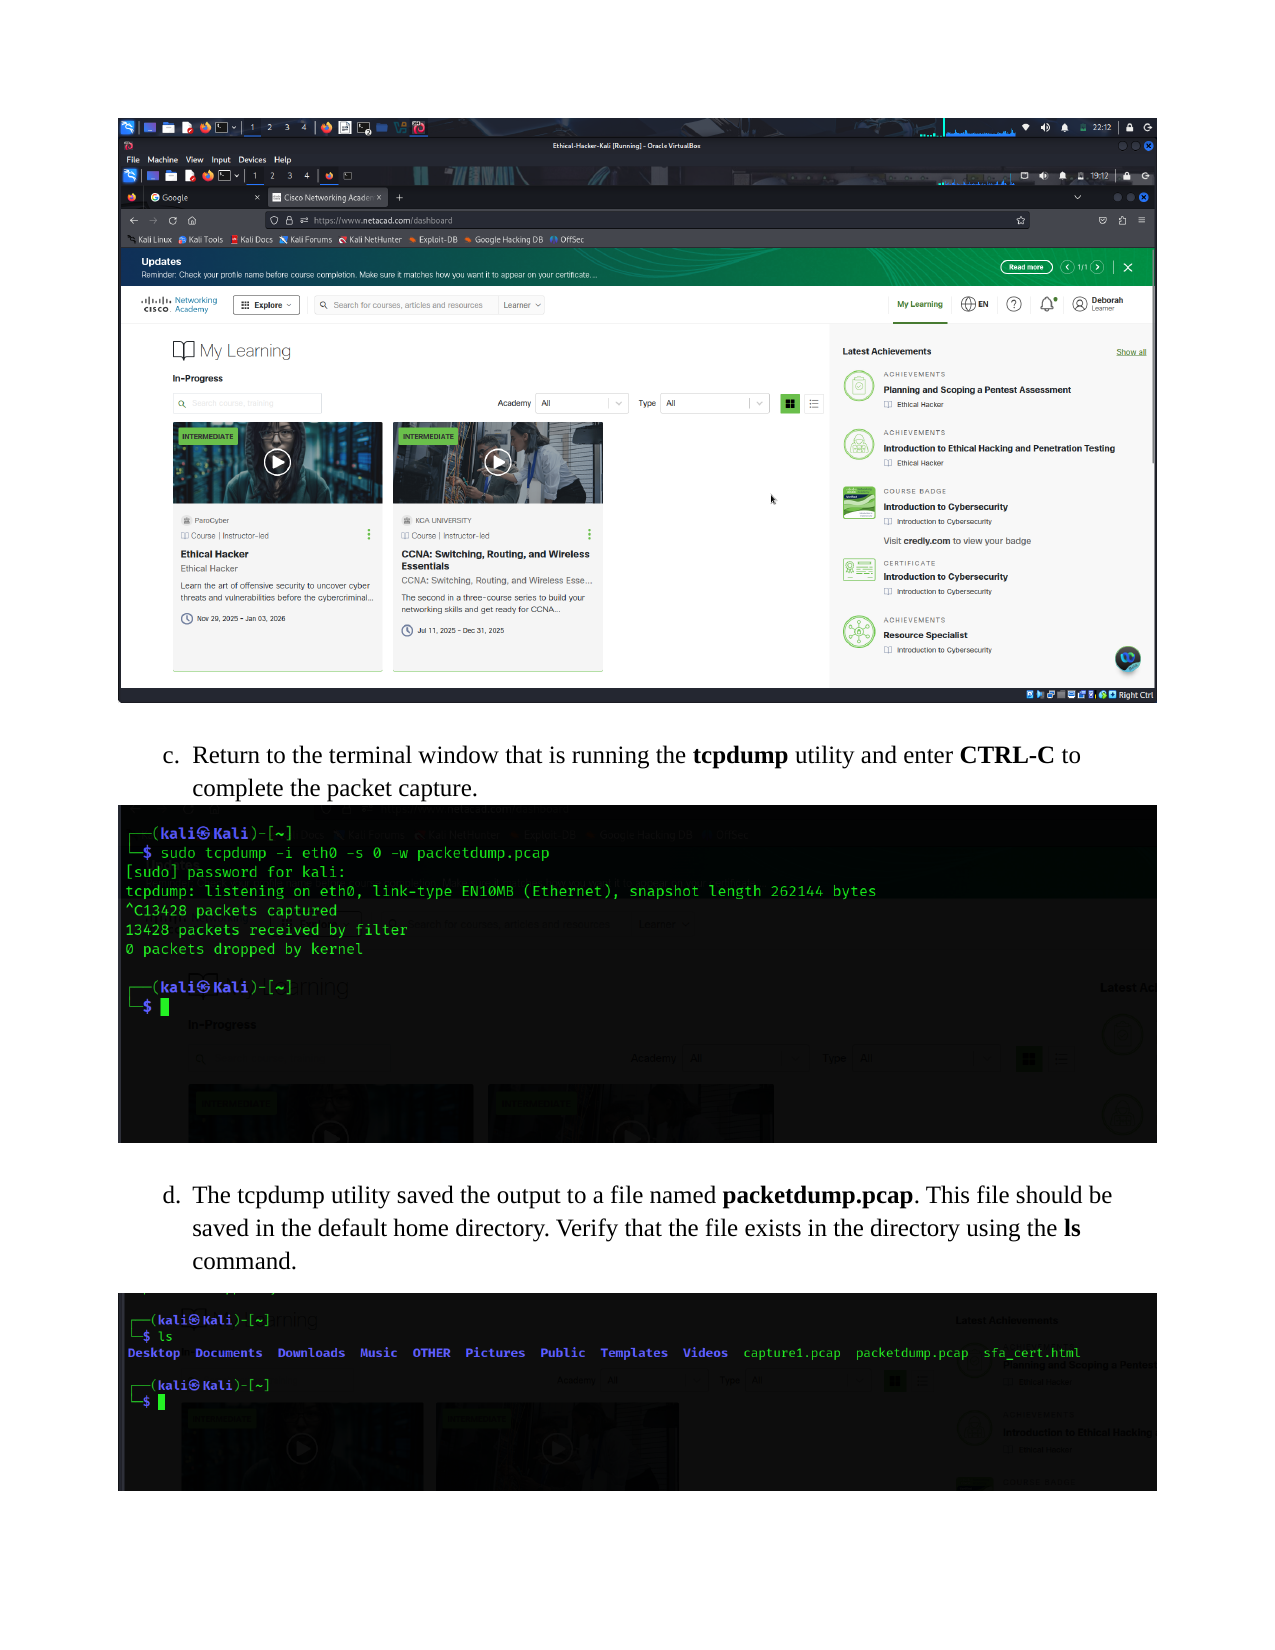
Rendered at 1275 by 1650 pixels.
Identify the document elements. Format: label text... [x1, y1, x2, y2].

list Return to the terminal window that is running the tcpdump utility and enter CTRL-C to complete the packet capture. [162, 740, 1157, 801]
list The tcpdump utility saved the output to a file named packetdump.pcap. This file should be saved in the default home directory. Verify that the file exists in the directory using the ls command. [162, 1180, 1157, 1274]
picture [118, 805, 1157, 1143]
picture [118, 1293, 1157, 1491]
picture [118, 118, 1157, 703]
